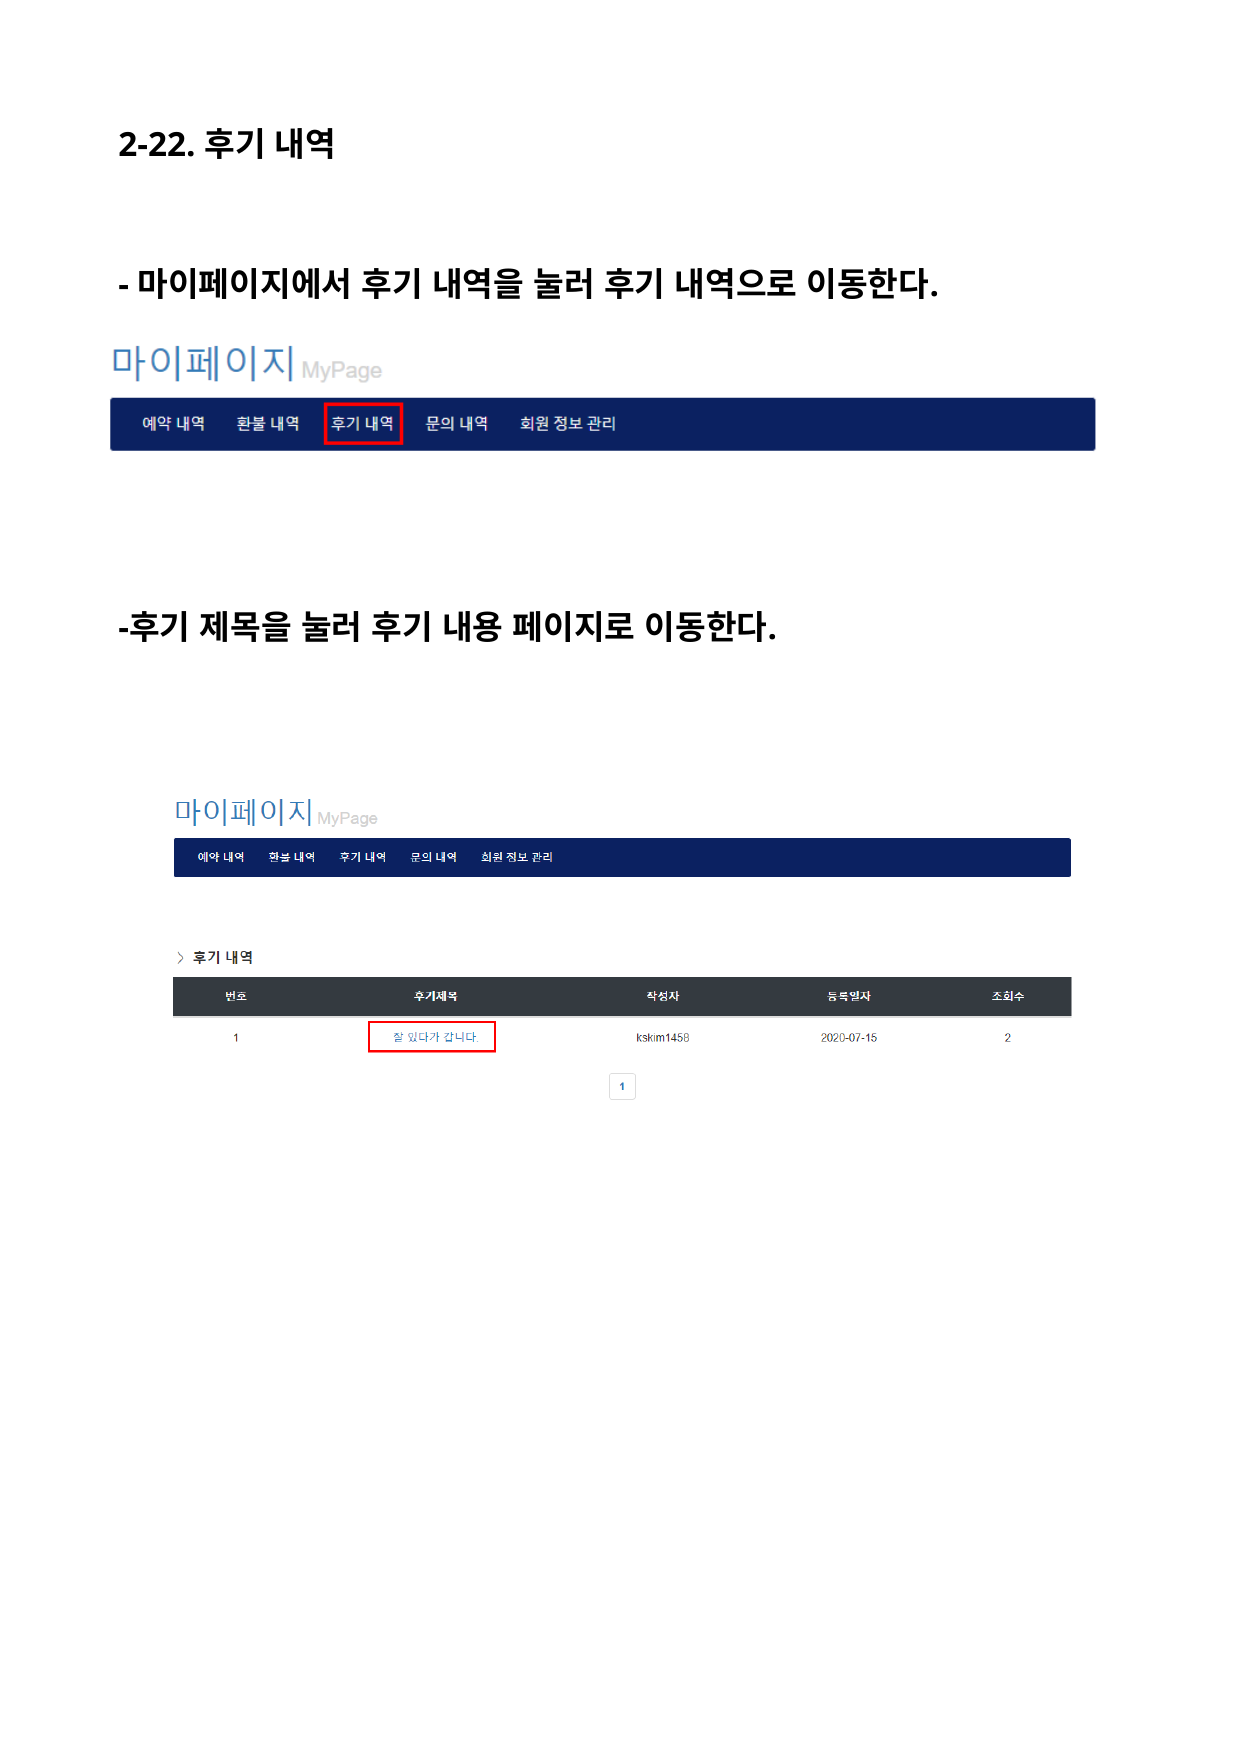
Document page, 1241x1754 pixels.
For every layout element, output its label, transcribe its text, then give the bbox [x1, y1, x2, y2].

text -후기 제목을 눌러 후기 내용 페이지로 이동한다. [118, 600, 1122, 649]
text 2-22. 후기 내역 [118, 118, 1122, 167]
picture [104, 776, 1109, 1157]
text - 마이페이지에서 후기 내역을 눌러 후기 내역으로 이동한다. [118, 257, 1122, 306]
picture [101, 339, 1106, 465]
